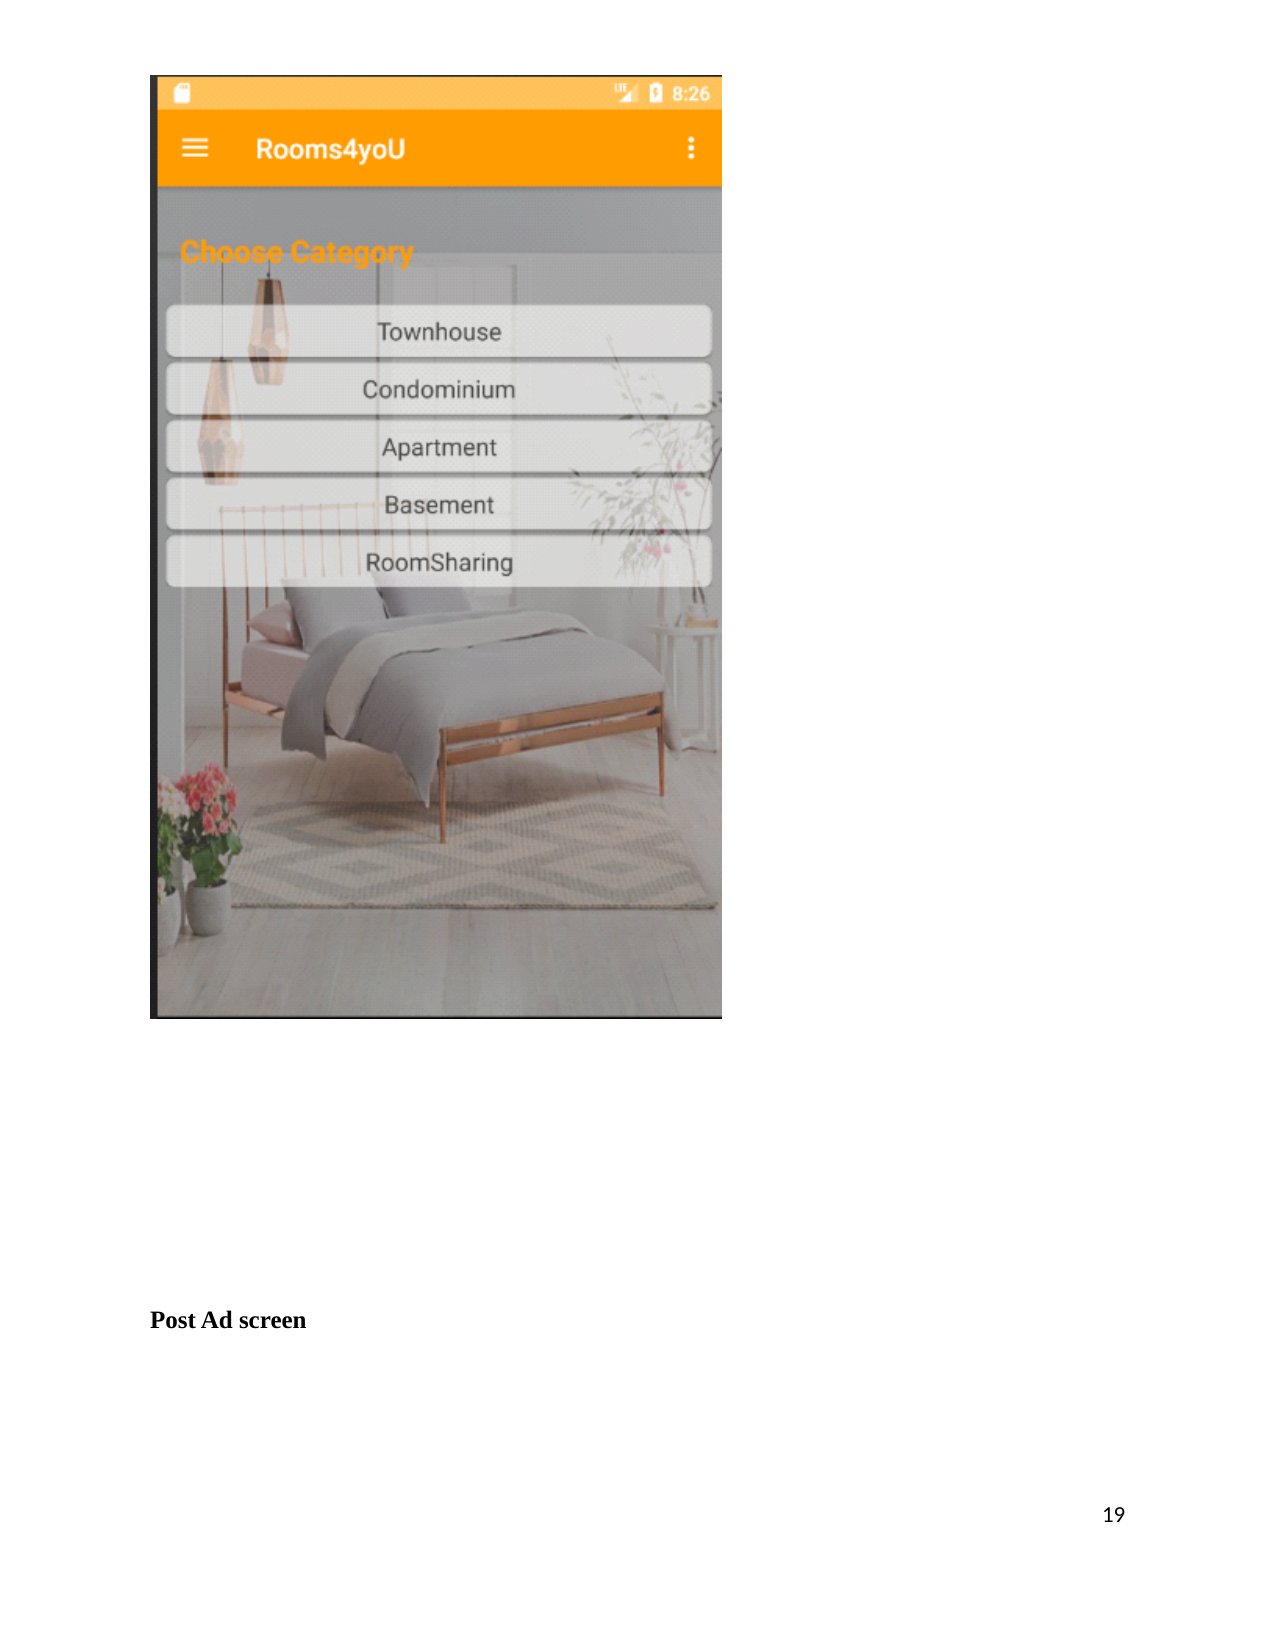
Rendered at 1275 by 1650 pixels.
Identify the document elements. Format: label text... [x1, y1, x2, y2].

text Post Ad screen [150, 1305, 1125, 1333]
